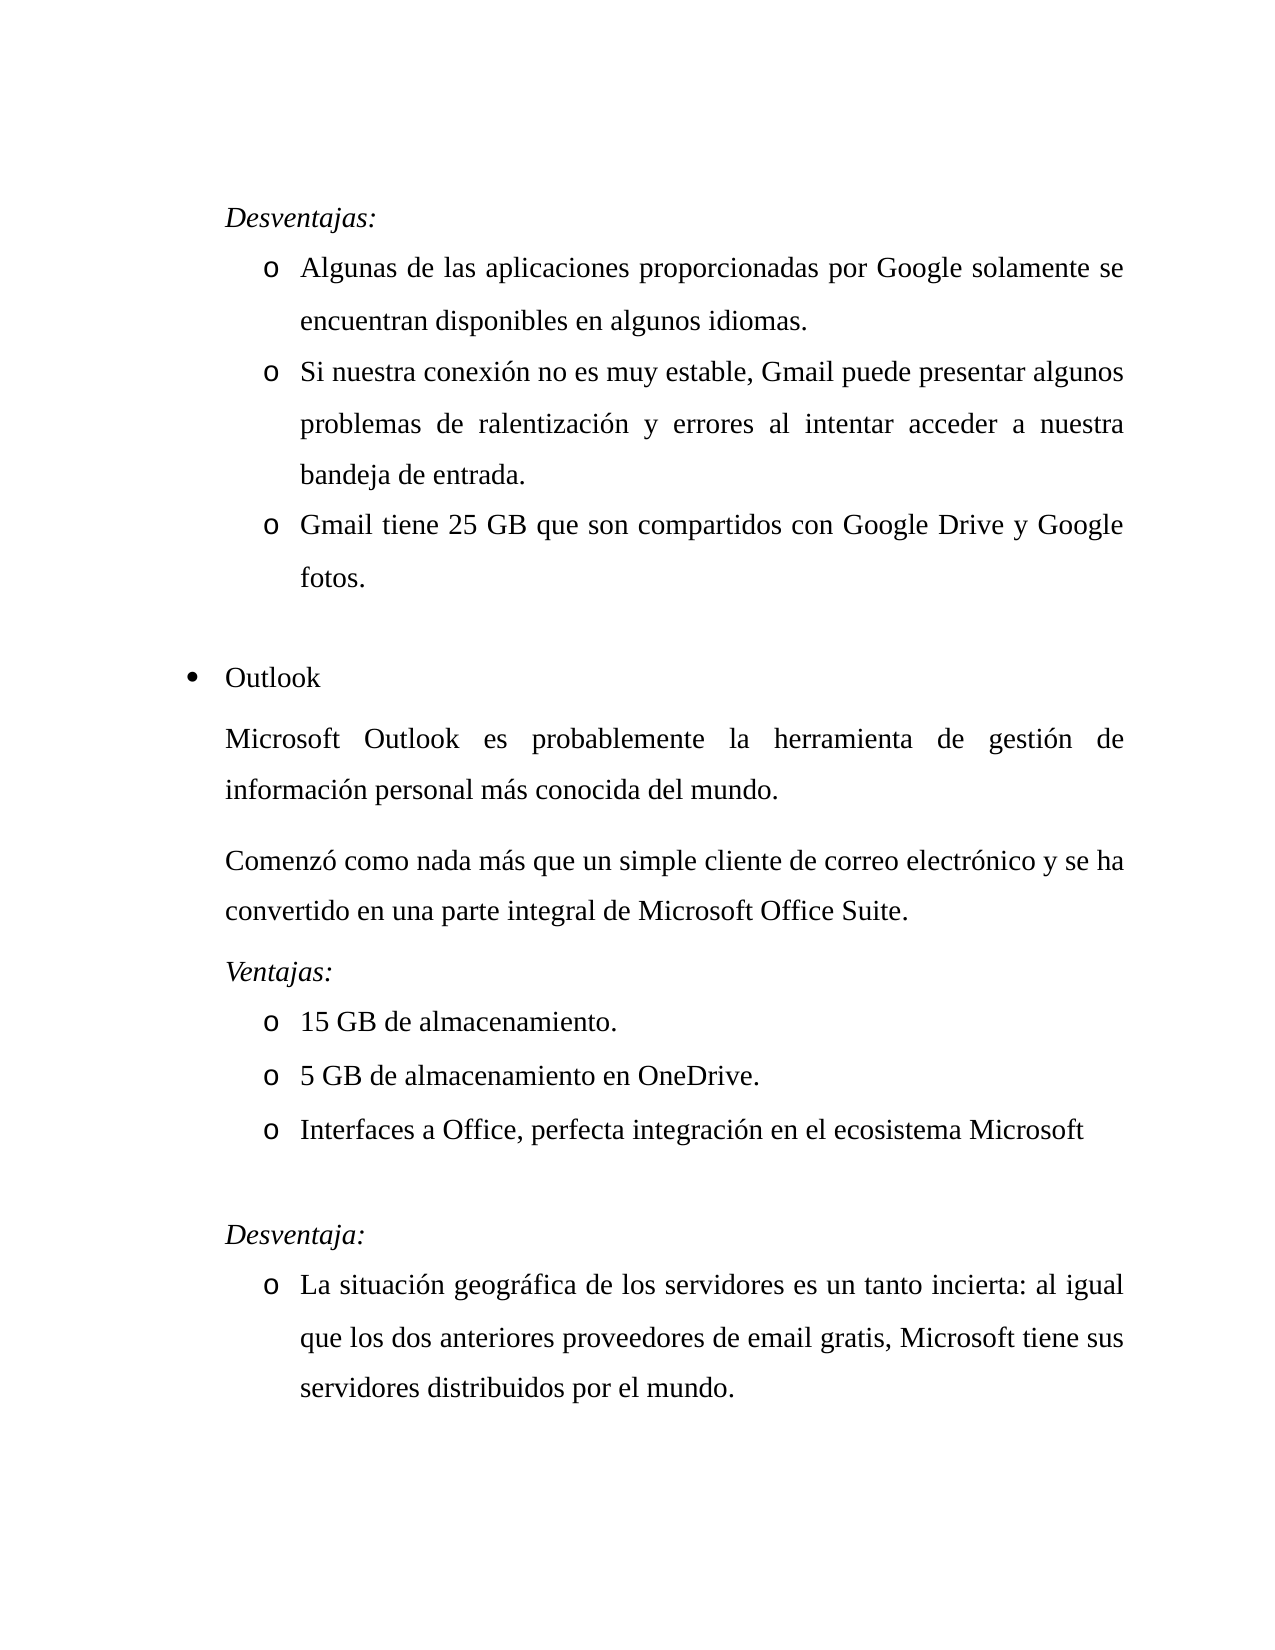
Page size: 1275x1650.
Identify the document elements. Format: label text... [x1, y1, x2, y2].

list Interfaces a Office, perfecta integración en el ecosistema Microsoft [262, 1112, 1125, 1148]
list 15 GB de almacenamiento. [262, 1004, 1125, 1040]
list Desventajas: [225, 200, 1125, 234]
list Algunas de las aplicaciones proporcionadas por Google solamente se encuentran disponibles en algunos idiomas. [262, 251, 1125, 337]
text Comenzó como nada más que un simple cliente de correo electrónico y se ha convertido en una parte integral de Microsoft Office Suite. [225, 843, 1125, 927]
list 5 GB de almacenamiento en OneDrive. [262, 1058, 1125, 1094]
list Gmail tiene 25 GB que son compartidos con Google Drive y Google fotos. [262, 507, 1125, 593]
text Microsoft Outlook es probablemente la herramienta de gestión de información personal más conocida del mundo. [225, 721, 1125, 805]
list La situación geográfica de los servidores es un tanto incierta: al igual que los dos anteriores proveedores de email gratis, Microsoft tiene sus servidores distribuidos por el mundo. [262, 1267, 1125, 1404]
list Outlook [187, 661, 1125, 694]
list Si nuestra conexión no es muy estable, Gmail puede presentar algunos problemas de ralentización y errores al intentar acceder a nuestra bandeja de entrada. [262, 354, 1125, 490]
list Ventajas: [225, 954, 1125, 987]
list Desventaja: [225, 1217, 1125, 1250]
